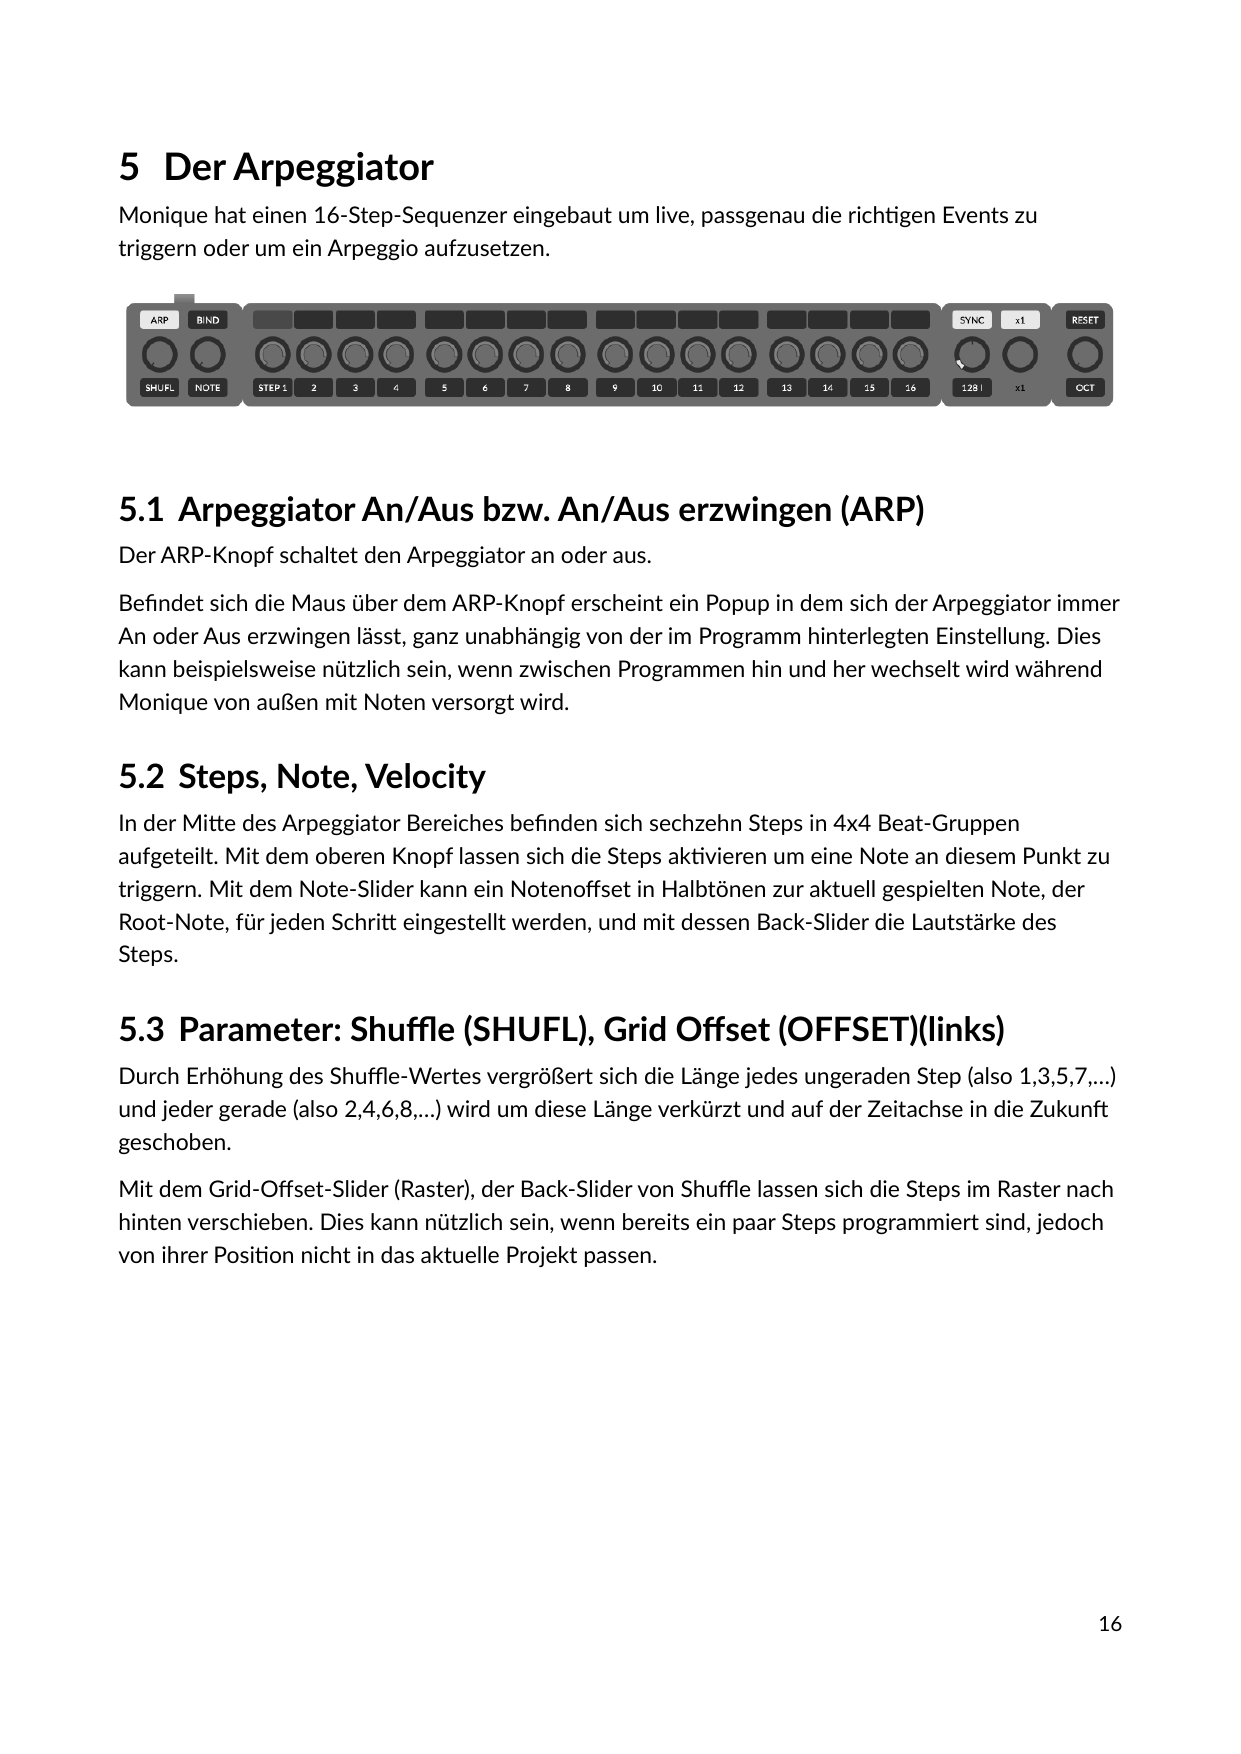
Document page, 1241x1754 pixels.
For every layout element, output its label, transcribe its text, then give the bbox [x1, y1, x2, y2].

text Befindet sich die Maus über dem ARP-Knopf erscheint ein Popup in dem sich der Arpeggiator immer An oder Aus erzwingen lässt, ganz unabhängig von der im Programm hinterlegten Einstellung. Dies kann beispielsweise nützlich sein, wenn zwischen Programmen hin und her wechselt wird während Monique von außen mit Noten versorgt wird. [118, 589, 1122, 715]
text Durch Erhöhung des Shuffle-Wertes vergrößert sich die Länge jedes ungeraden Step (also 1,3,5,7,…) und jeder gerade (also 2,4,6,8,…) wird um diese Länge verkürzt und auf der Zeitachse in die Zukunft geschoben. [118, 1061, 1122, 1155]
subtitle Steps, Note, Velocity [118, 756, 1122, 796]
subtitle Arpeggiator An/Aus bzw. An/Aus erzwingen (ARP) [118, 488, 1122, 529]
subtitle Parameter: Shuffle (SHUFL), Grid Offset (OFFSET)(links) [118, 1009, 1122, 1049]
text Monique hat einen 16-Step-Sequenzer eingebaut um live, passgenau die richtigen Events zu triggern oder um ein Arpeggio aufzusetzen. [118, 201, 1122, 262]
text In der Mitte des Arpeggiator Bereiches befinden sich sechzehn Steps in 4x4 Beat-Gruppen aufgeteilt. Mit dem oberen Knopf lassen sich die Steps aktivieren um eine Note an diesem Punkt zu triggern. Mit dem Note-Slider kann ein Notenoffset in Halbtönen zur aktuell gespielten Note, der Root-Note, für jeden Schritt eingestellt werden, und mit dessen Back-Slider die Lautstärke des Steps. [118, 809, 1122, 968]
text Mit dem Grid-Offset-Slider (Raster), der Back-Slider von Shuffle lassen sich die Steps im Raster nach hinten verschieben. Dies kann nützlich sein, wenn bereits ein paar Steps programmiert sind, jedoch von ihrer Position nicht in das aktuelle Projekt passen. [118, 1175, 1122, 1268]
subtitle Der Arpeggiator [118, 143, 1122, 189]
picture [118, 294, 1123, 415]
text Der ARP-Knopf schaltet den Arpeggiator an oder aus. [118, 541, 1122, 569]
